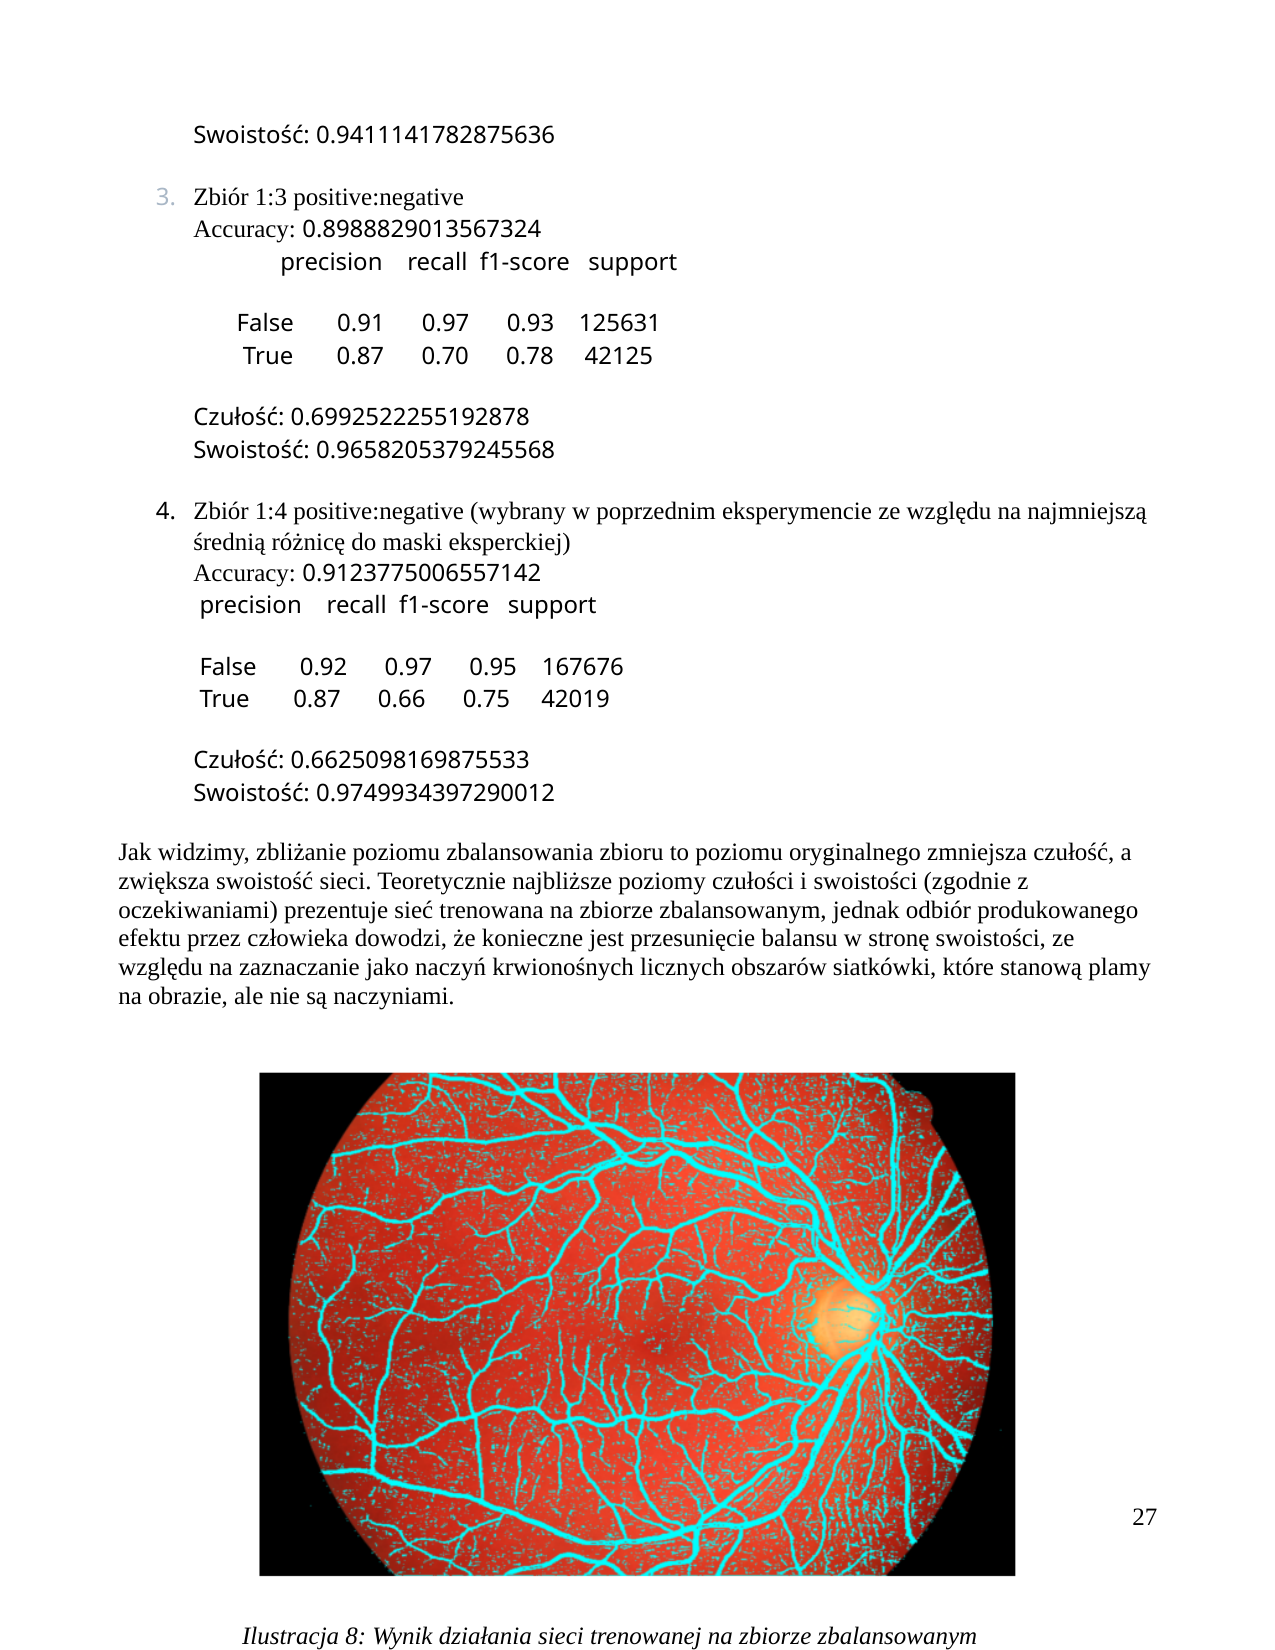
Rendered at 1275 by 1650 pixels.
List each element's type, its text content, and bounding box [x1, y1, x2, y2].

list Zbiór 1:4 positive:negative (wybrany w poprzednim eksperymencie ze względu na najmniejszą średnią różnicę do maski eksperckiej) Accuracy: 0.9123775006557142 precision recall f1-score support False 0.92 0.97 0.95 167676 True 0.87 0.66 0.75 42019 Czułość: 0.6625098169875533 Swoistość: 0.9749934397290012 [156, 494, 1157, 808]
list Zbiór 1:3 positive:negative Accuracy: 0.8988829013567324 precision recall f1-score support False 0.91 0.97 0.93 125631 True 0.87 0.70 0.78 42125 Czułość: 0.6992522255192878 Swoistość: 0.9658205379245568 [156, 179, 1157, 494]
list Swoistość: 0.9411141782875636 [156, 118, 1157, 179]
text Jak widzimy, zbliżanie poziomu zbalansowania zbioru to poziomu oryginalnego zmniejsza czułość, a zwiększa swoistość sieci. Teoretycznie najbliższe poziomy czułości i swoistości (zgodnie z oczekiwaniami) prezentuje sieć trenowana na zbiorze zbalansowanym, jednak odbiór produkowanego efektu przez człowieka dowodzi, że konieczne jest przesunięcie balansu w stronę swoistości, ze względu na zaznaczanie jako naczyń krwionośnych licznych obszarów siatkówki, które stanową plamy na obrazie, ale nie są naczyniami. [118, 837, 1157, 1010]
picture [241, 1027, 1034, 1622]
text Ilustracja 8: Wynik działania sieci trenowanej na zbiorze zbalansowanym [242, 1622, 1033, 1650]
